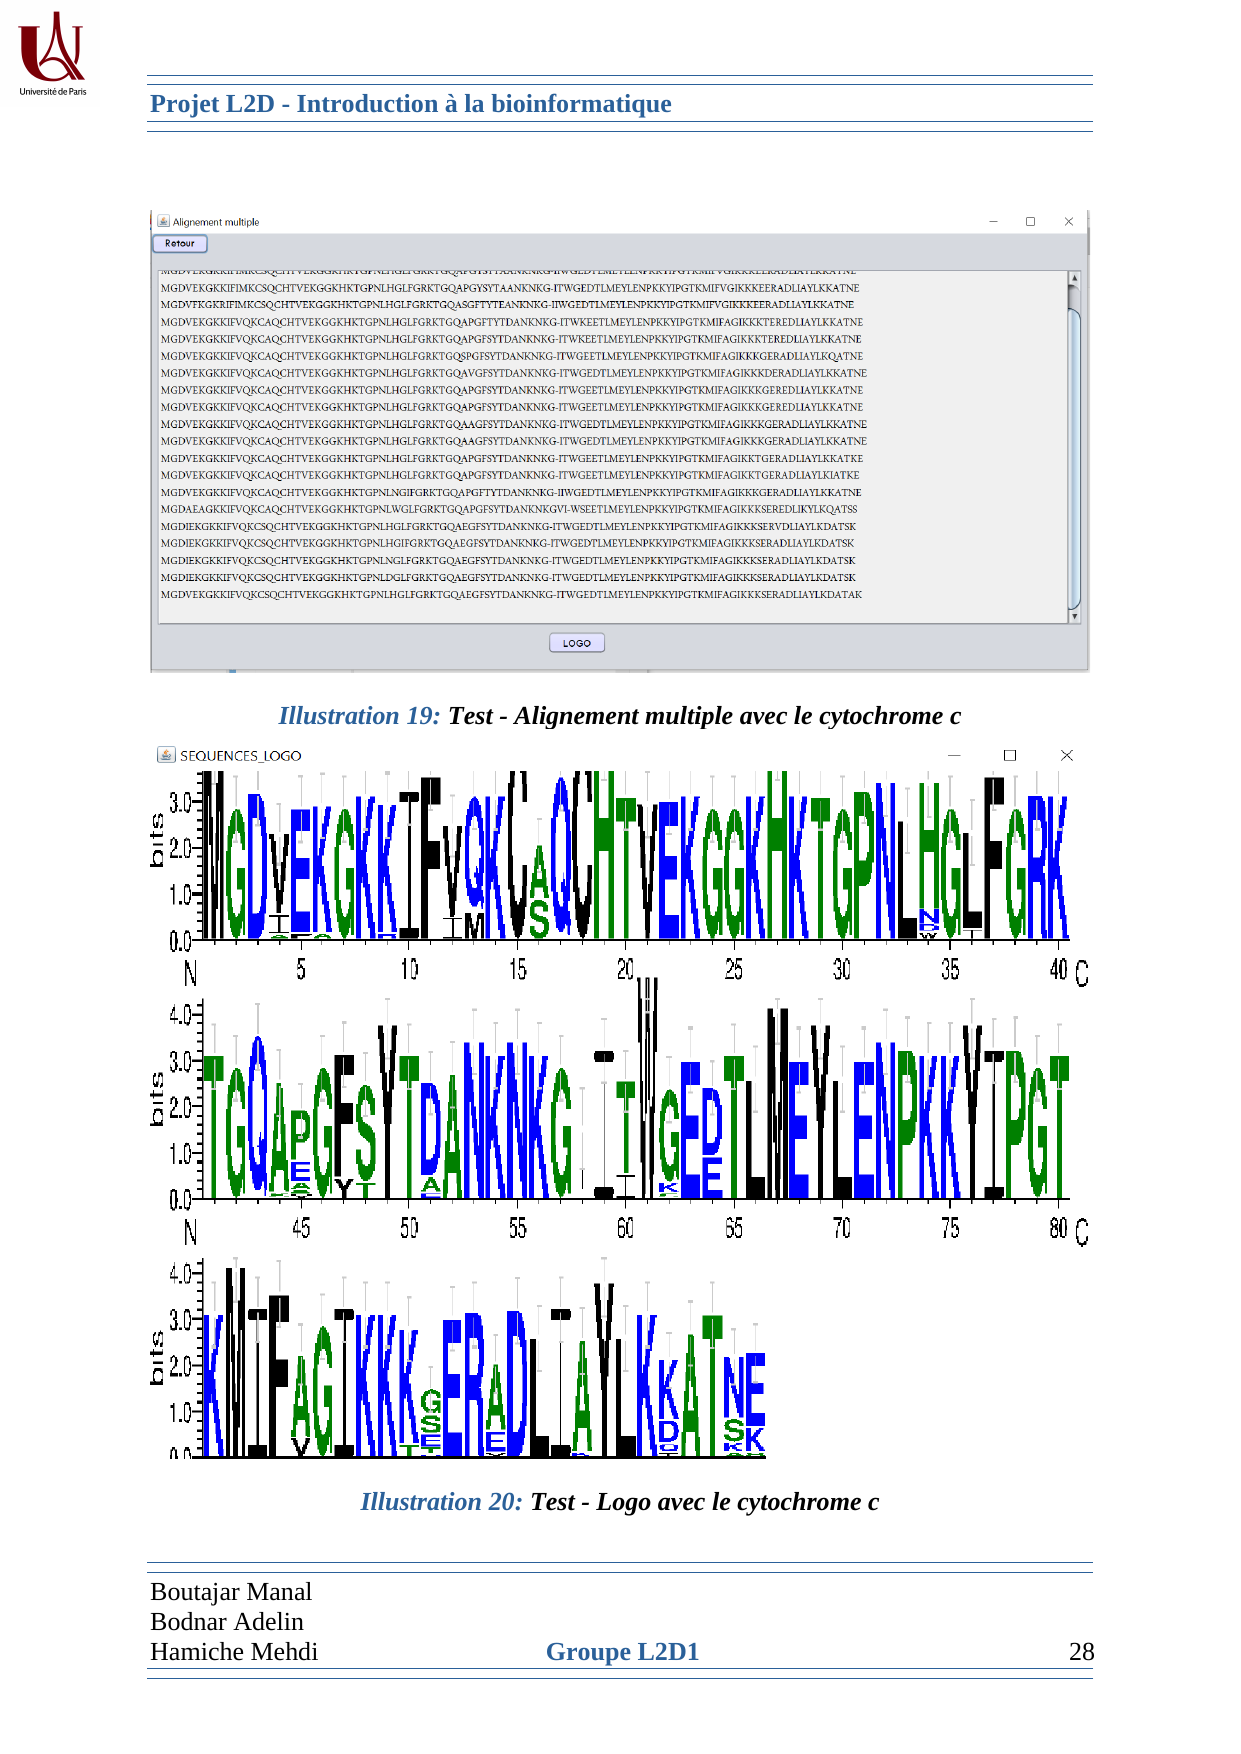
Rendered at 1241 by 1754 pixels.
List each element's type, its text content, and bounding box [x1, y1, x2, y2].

text Illustration 20: Test - Logo avec le cytochrome c [150, 1459, 1090, 1516]
picture [150, 741, 1091, 1459]
picture [150, 210, 1091, 673]
text Illustration 19: Test - Alignement multiple avec le cytochrome c [150, 673, 1090, 729]
picture [0, 0, 101, 107]
